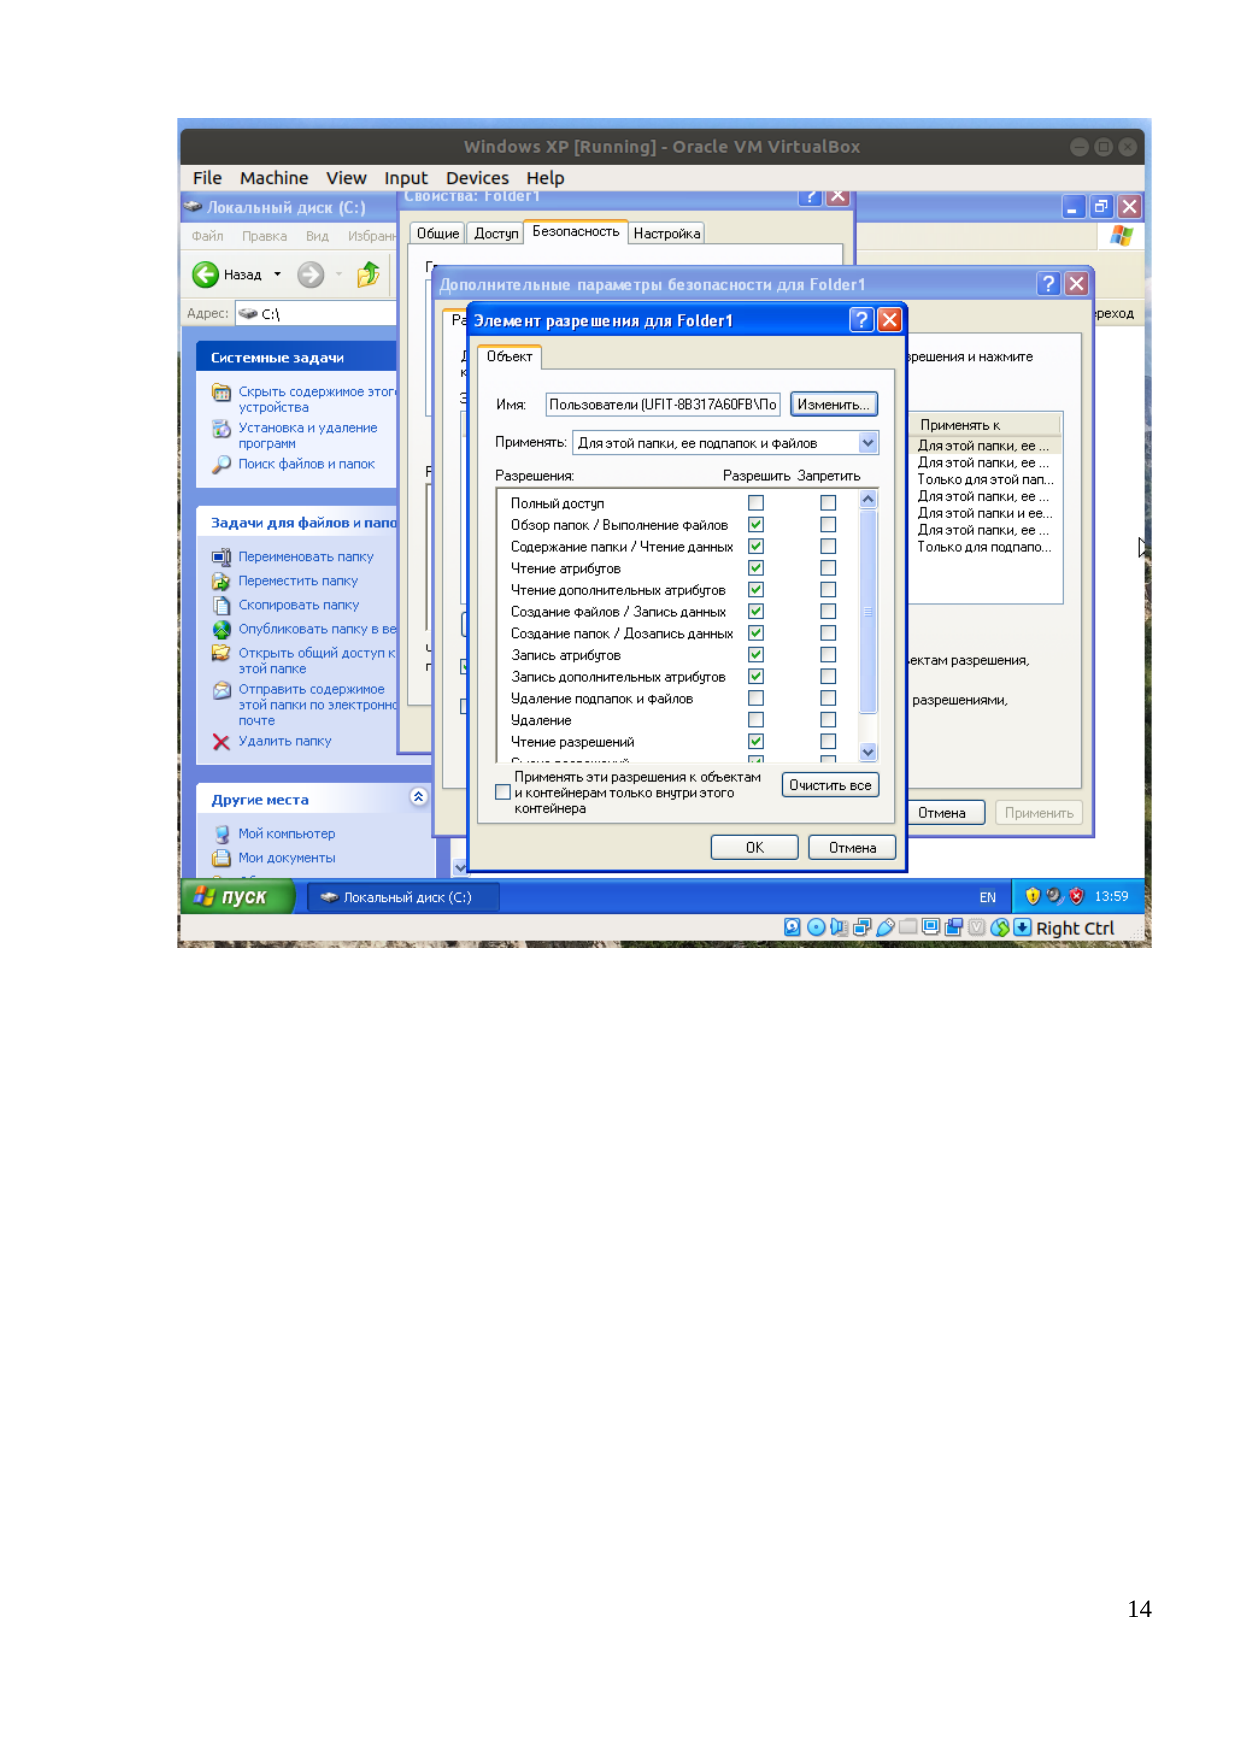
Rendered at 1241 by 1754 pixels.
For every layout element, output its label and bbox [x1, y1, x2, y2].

picture [177, 118, 1152, 948]
